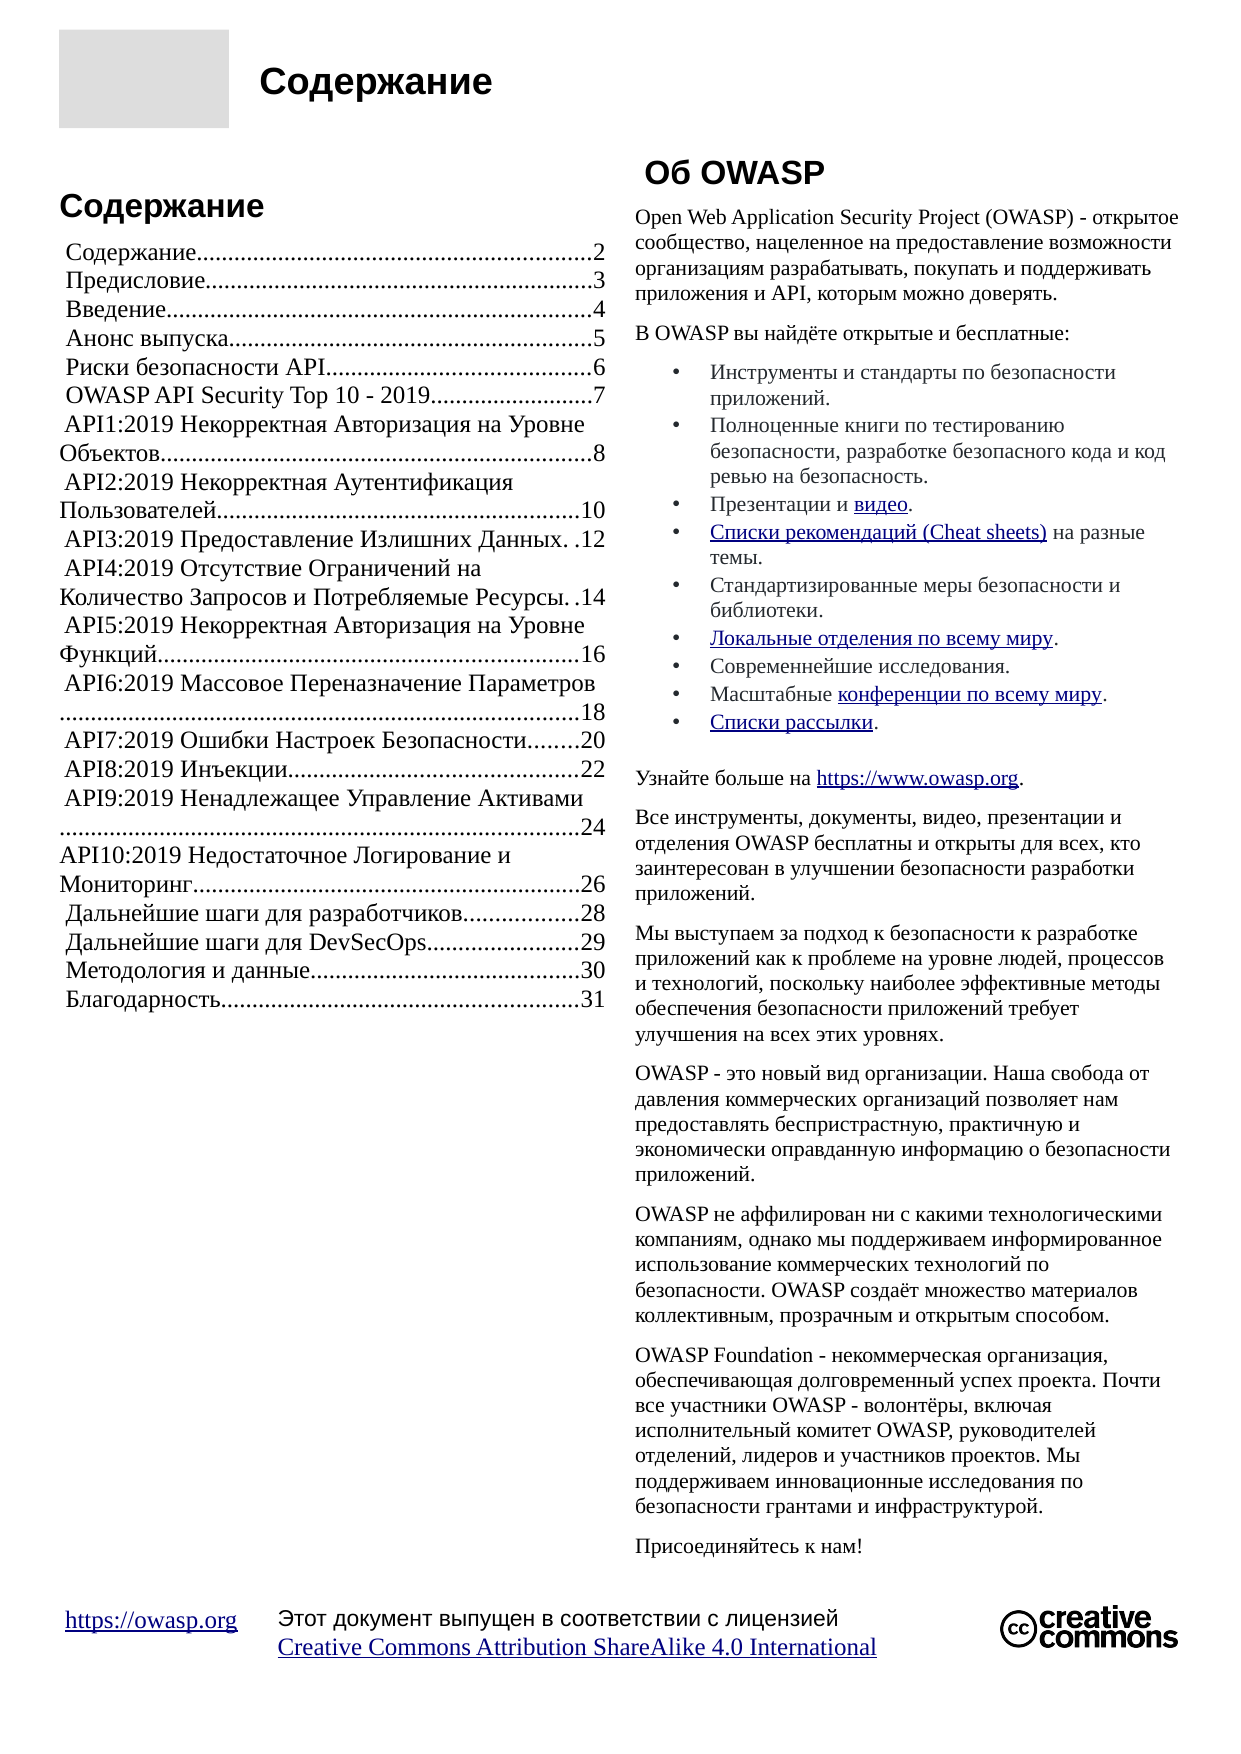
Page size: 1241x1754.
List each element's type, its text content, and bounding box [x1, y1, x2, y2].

text API3:2019 Предоставление Излишних Данных 12 [59, 524, 605, 553]
text OWASP - это новый вид организации. Наша свобода от давления коммерческих организаций позволяет нам предоставлять беспристрастную, практичную и экономически оправданную информацию о безопасности приложений. [635, 1060, 1181, 1186]
text OWASP API Security Top 10 - 2019 7 [59, 381, 605, 409]
subtitle Содержание [59, 186, 605, 224]
text API10:2019 Недостаточное Логирование и Мониторинг 26 [59, 841, 605, 898]
text Предисловие 3 [59, 266, 605, 294]
text Благодарность 31 [59, 984, 605, 1013]
text API7:2019 Ошибки Настроек Безопасности 20 [59, 726, 605, 754]
text Open Web Application Security Project (OWASP) - открытое сообщество, нацеленное на предоставление возможности организациям разрабатывать, покупать и поддерживать приложения и API, которым можно доверять. [635, 204, 1181, 305]
text API2:2019 Некорректная Аутентификация Пользователей 10 [59, 467, 605, 524]
picture [1000, 1605, 1178, 1648]
text Введение 4 [59, 294, 605, 323]
list Стандартизированные меры безопасности и библиотеки. [672, 572, 1181, 622]
list Списки рекомендаций (Cheat sheets) на разные темы. [672, 519, 1181, 569]
text OWASP не аффилирован ни с какими технологическими компаниям, однако мы поддерживаем информированное использование коммерческих технологий по безопасности. OWASP создаёт множество материалов коллективным, прозрачным и открытым способом. [635, 1201, 1181, 1327]
text API8:2019 Инъекции 22 [59, 754, 605, 783]
text Все инструменты, документы, видео, презентации и отделения OWASP бесплатны и открыты для всех, кто заинтересован в улучшении безопасности разработки приложений. [635, 804, 1181, 905]
text Анонс выпуска 5 [59, 323, 605, 352]
text Дальнейшие шаги для разработчиков 28 [59, 898, 605, 927]
text API9:2019 Ненадлежащее Управление Активами 24 [59, 783, 605, 841]
text OWASP Foundation - некоммерческая организация, обеспечивающая долговременный успех проекта. Почти все участники OWASP - волонтёры, включая исполнительный комитет OWASP, руководителей отделений, лидеров и участников проектов. Мы поддерживаем инновационные исследования по безопасности грантами и инфраструктурой. [635, 1342, 1181, 1518]
text Методология и данные 30 [59, 956, 605, 984]
text API4:2019 Отсутствие Ограничений на Количество Запросов и Потребляемые Ресурсы 14 [59, 553, 605, 611]
text Риски безопасности API 6 [59, 352, 605, 381]
list Презентации и видео. [672, 491, 1181, 516]
list Масштабные конференции по всему миру. [672, 681, 1181, 706]
text API5:2019 Некорректная Авторизация на Уровне Функций 16 [59, 611, 605, 668]
list Локальные отделения по всему миру. [672, 625, 1181, 650]
text Мы выступаем за подход к безопасности к разработке приложений как к проблеме на уровне людей, процессов и технологий, поскольку наиболее эффективные методы обеспечения безопасности приложений требует улучшения на всех этих уровнях. [635, 920, 1181, 1046]
subtitle Об OWASP [635, 153, 1181, 192]
text API6:2019 Массовое Переназначение Параметров 18 [59, 668, 605, 726]
text Дальнейшие шаги для DevSecOps 29 [59, 927, 605, 956]
text В OWASP вы найдёте открытые и бесплатные: [635, 319, 1181, 345]
list Полноценные книги по тестированию безопасности, разработке безопасного кода и код ревью на безопасность. [672, 412, 1181, 488]
text Узнайте больше на https://www.owasp.org. [635, 764, 1181, 790]
text Содержание 2 [59, 237, 605, 266]
text Присоединяйтесь к нам! [635, 1533, 1181, 1558]
list Современнейшие исследования. [672, 653, 1181, 678]
text API1:2019 Некорректная Авторизация на Уровне Объектов 8 [59, 409, 605, 467]
list Списки рассылки. [672, 709, 1181, 734]
list Инструменты и стандарты по безопасности приложений. [672, 359, 1181, 410]
